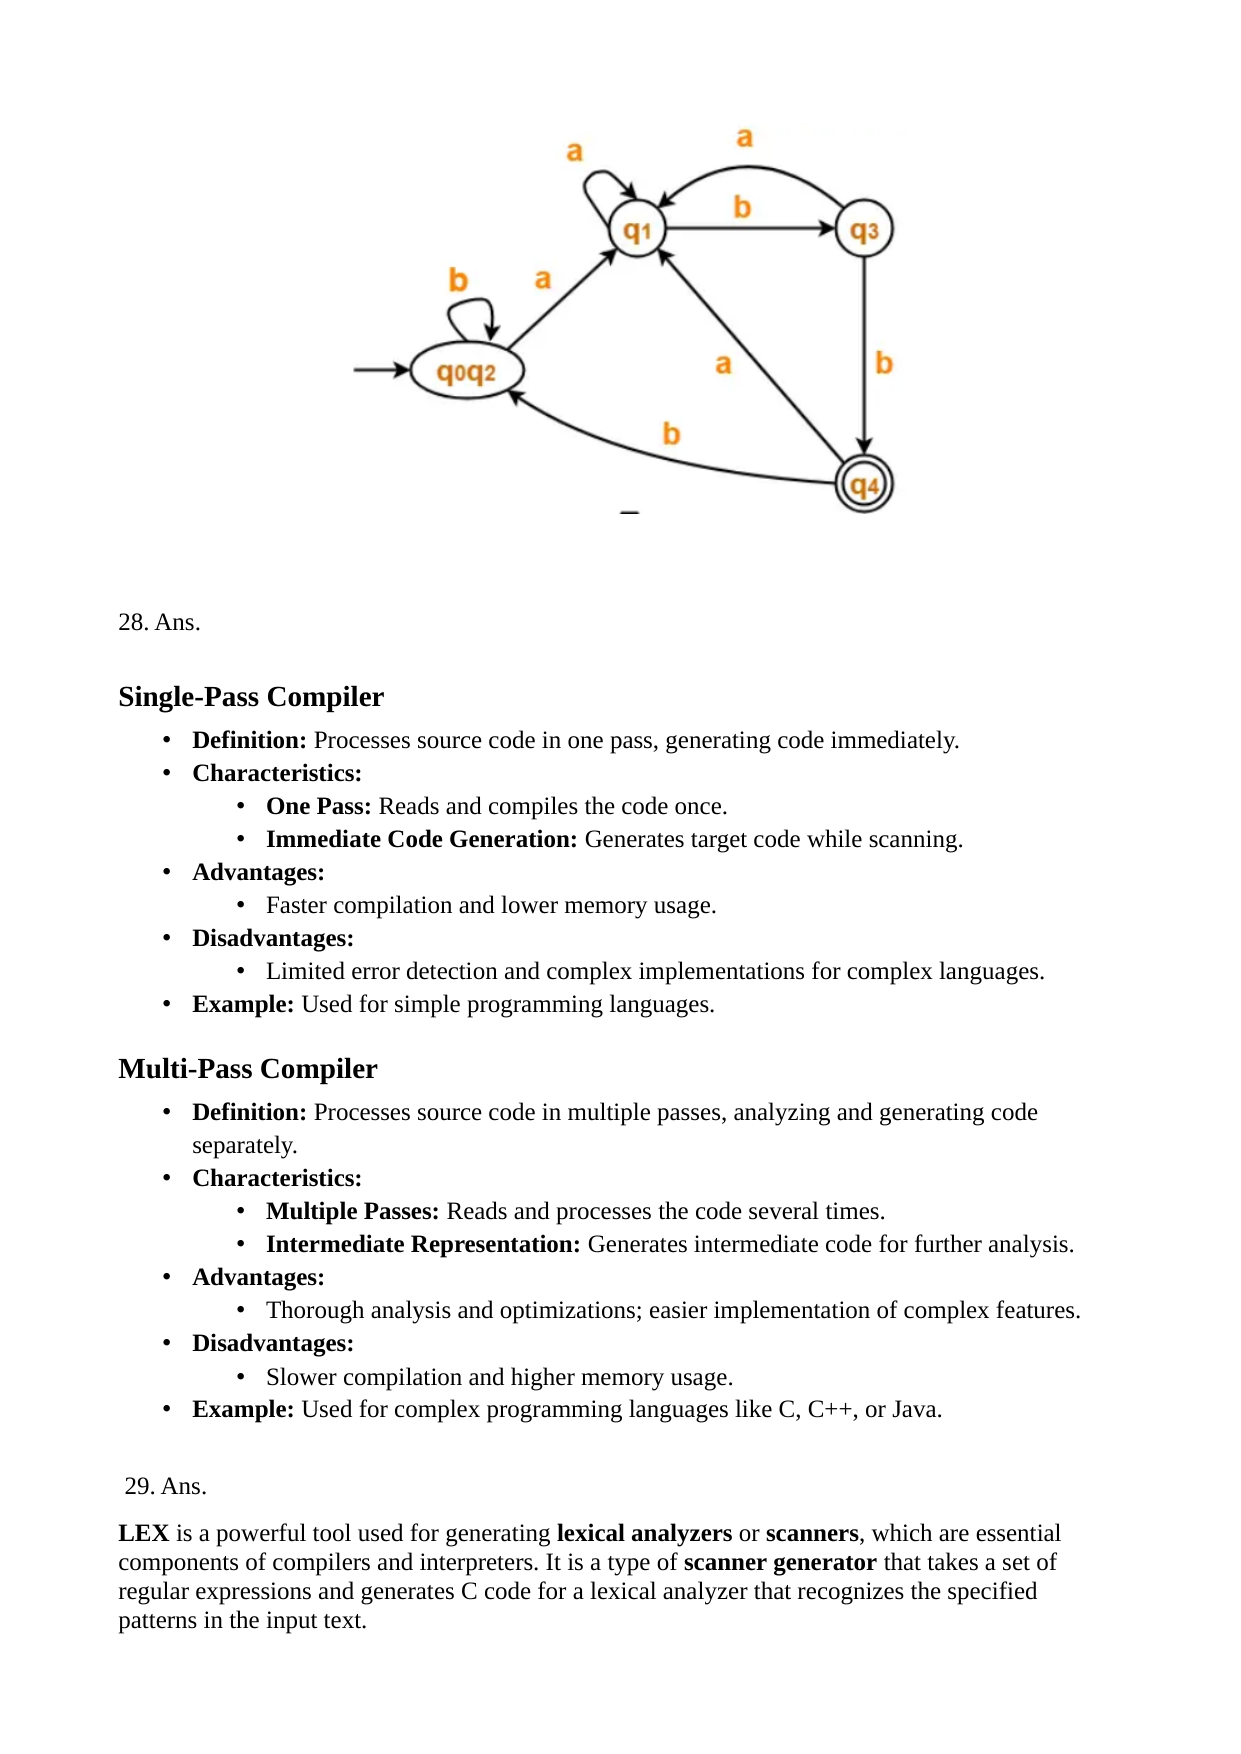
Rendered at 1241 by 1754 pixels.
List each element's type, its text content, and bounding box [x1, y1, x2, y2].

list Multiple Passes: Reads and processes the code several times. [236, 1196, 1122, 1225]
text 28. Ans. [118, 607, 1122, 636]
list Limited error detection and complex implementations for complex languages. [236, 956, 1122, 985]
list Example: Used for complex programming languages like C, C++, or Java. [162, 1394, 1122, 1423]
list Example: Used for simple programming languages. [162, 989, 1122, 1018]
list Intermediate Representation: Generates intermediate code for further analysis. [236, 1229, 1122, 1258]
list Disadvantages: [162, 923, 1122, 952]
list Advantages: [162, 857, 1122, 886]
list Advantages: [162, 1262, 1122, 1291]
list Thorough analysis and optimizations; easier implementation of complex features. [236, 1296, 1122, 1324]
list Slower compilation and higher memory usage. [236, 1362, 1122, 1390]
list One Pass: Reads and compiles the code once. [236, 791, 1122, 820]
text LEX is a powerful tool used for generating lexical analyzers or scanners, which are essential components of compilers and interpreters. It is a type of scanner generator that takes a set of regular expressions and generates C code for a lexical analyzer that recognizes the specified patterns in the input text. [118, 1518, 1122, 1633]
subtitle Single-Pass Compiler [118, 679, 1122, 712]
list Definition: Processes source code in one pass, generating code immediately. [162, 725, 1122, 754]
text 29. Ans. [118, 1471, 1122, 1500]
list Definition: Processes source code in multiple passes, analyzing and generating code separately. [162, 1097, 1122, 1159]
list Faster compilation and lower memory usage. [236, 890, 1122, 919]
list Characteristics: [162, 1163, 1122, 1192]
list Disadvantages: [162, 1328, 1122, 1357]
subtitle Multi-Pass Compiler [118, 1051, 1122, 1085]
picture [352, 123, 908, 514]
list Characteristics: [162, 758, 1122, 787]
list Immediate Code Generation: Generates target code while scanning. [236, 824, 1122, 853]
